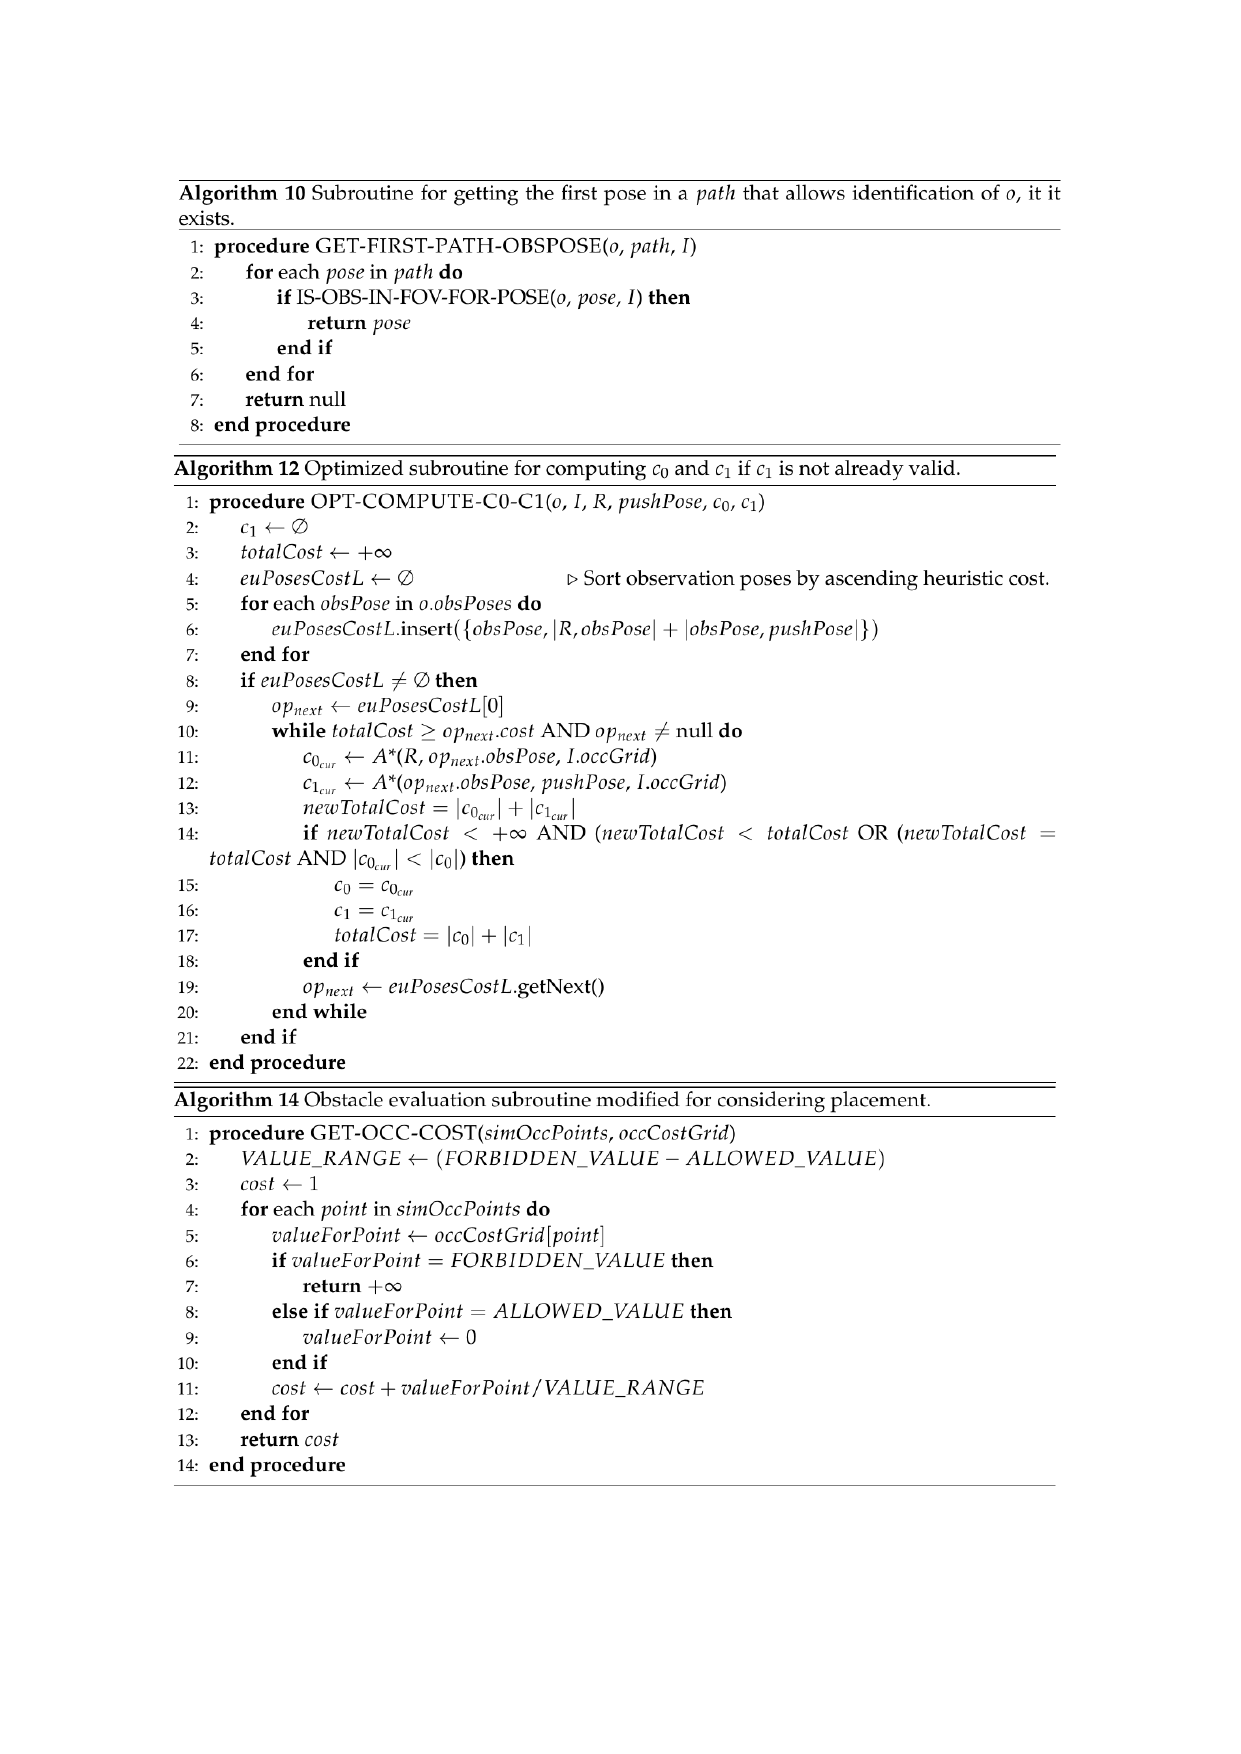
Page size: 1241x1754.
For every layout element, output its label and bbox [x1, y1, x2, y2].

picture [172, 453, 1059, 1489]
picture [177, 177, 1063, 448]
